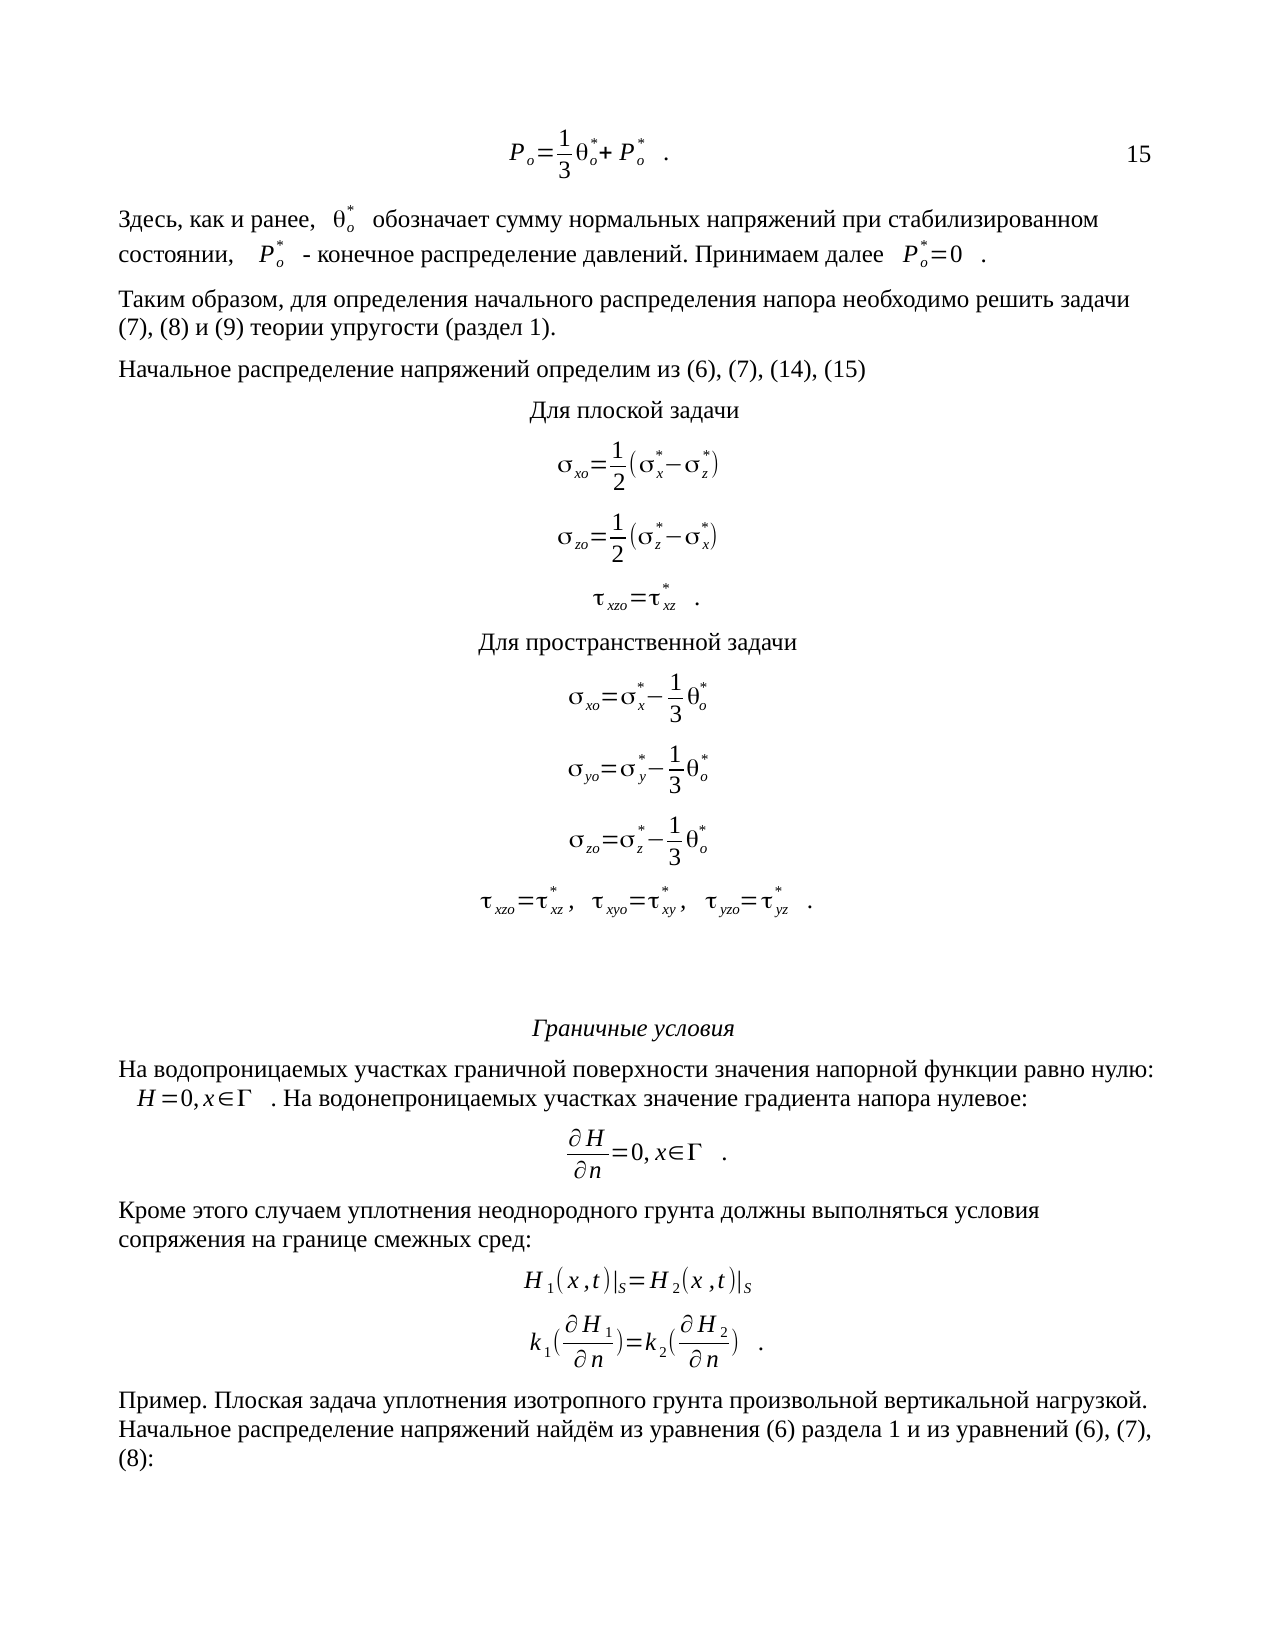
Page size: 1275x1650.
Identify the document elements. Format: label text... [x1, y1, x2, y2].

text Кроме этого случаем уплотнения неоднородного грунта должны выполняться условия сопряжения на границе смежных сред: [118, 1196, 1157, 1253]
text Пример. Плоская задача уплотнения изотропного грунта произвольной вертикальной нагрузкой. Начальное распределение напряжений найдём из уравнения (6) раздела 1 и из уравнений (6), (7), (8): [118, 1385, 1157, 1472]
text . [118, 883, 1157, 918]
text Для плоской задачи [118, 395, 1157, 424]
text Граничные условия [118, 1013, 1157, 1041]
text Таким образом, для определения начального распределения напора необходимо решить задачи (7), (8) и (9) теории упругости (раздел 1). [118, 284, 1157, 341]
text . [118, 579, 1157, 614]
table_header . [118, 118, 1041, 201]
text . [118, 1124, 1157, 1183]
text . [118, 1310, 1157, 1373]
text Здесь, как и ранее,обозначает сумму нормальных напряжений при стабилизированном состоянии, - конечное распределение давлений. Принимаем далее. [118, 201, 1157, 271]
text На водопроницаемых участках граничной поверхности значения напорной функции равно нулю:. На водонепроницаемых участках значение градиента напора нулевое: [118, 1054, 1157, 1111]
text Для пространственной задачи [118, 627, 1157, 656]
table_header 15 [1041, 118, 1157, 201]
text Начальное распределение напряжений определим из (6), (7), (14), (15) [118, 354, 1157, 382]
